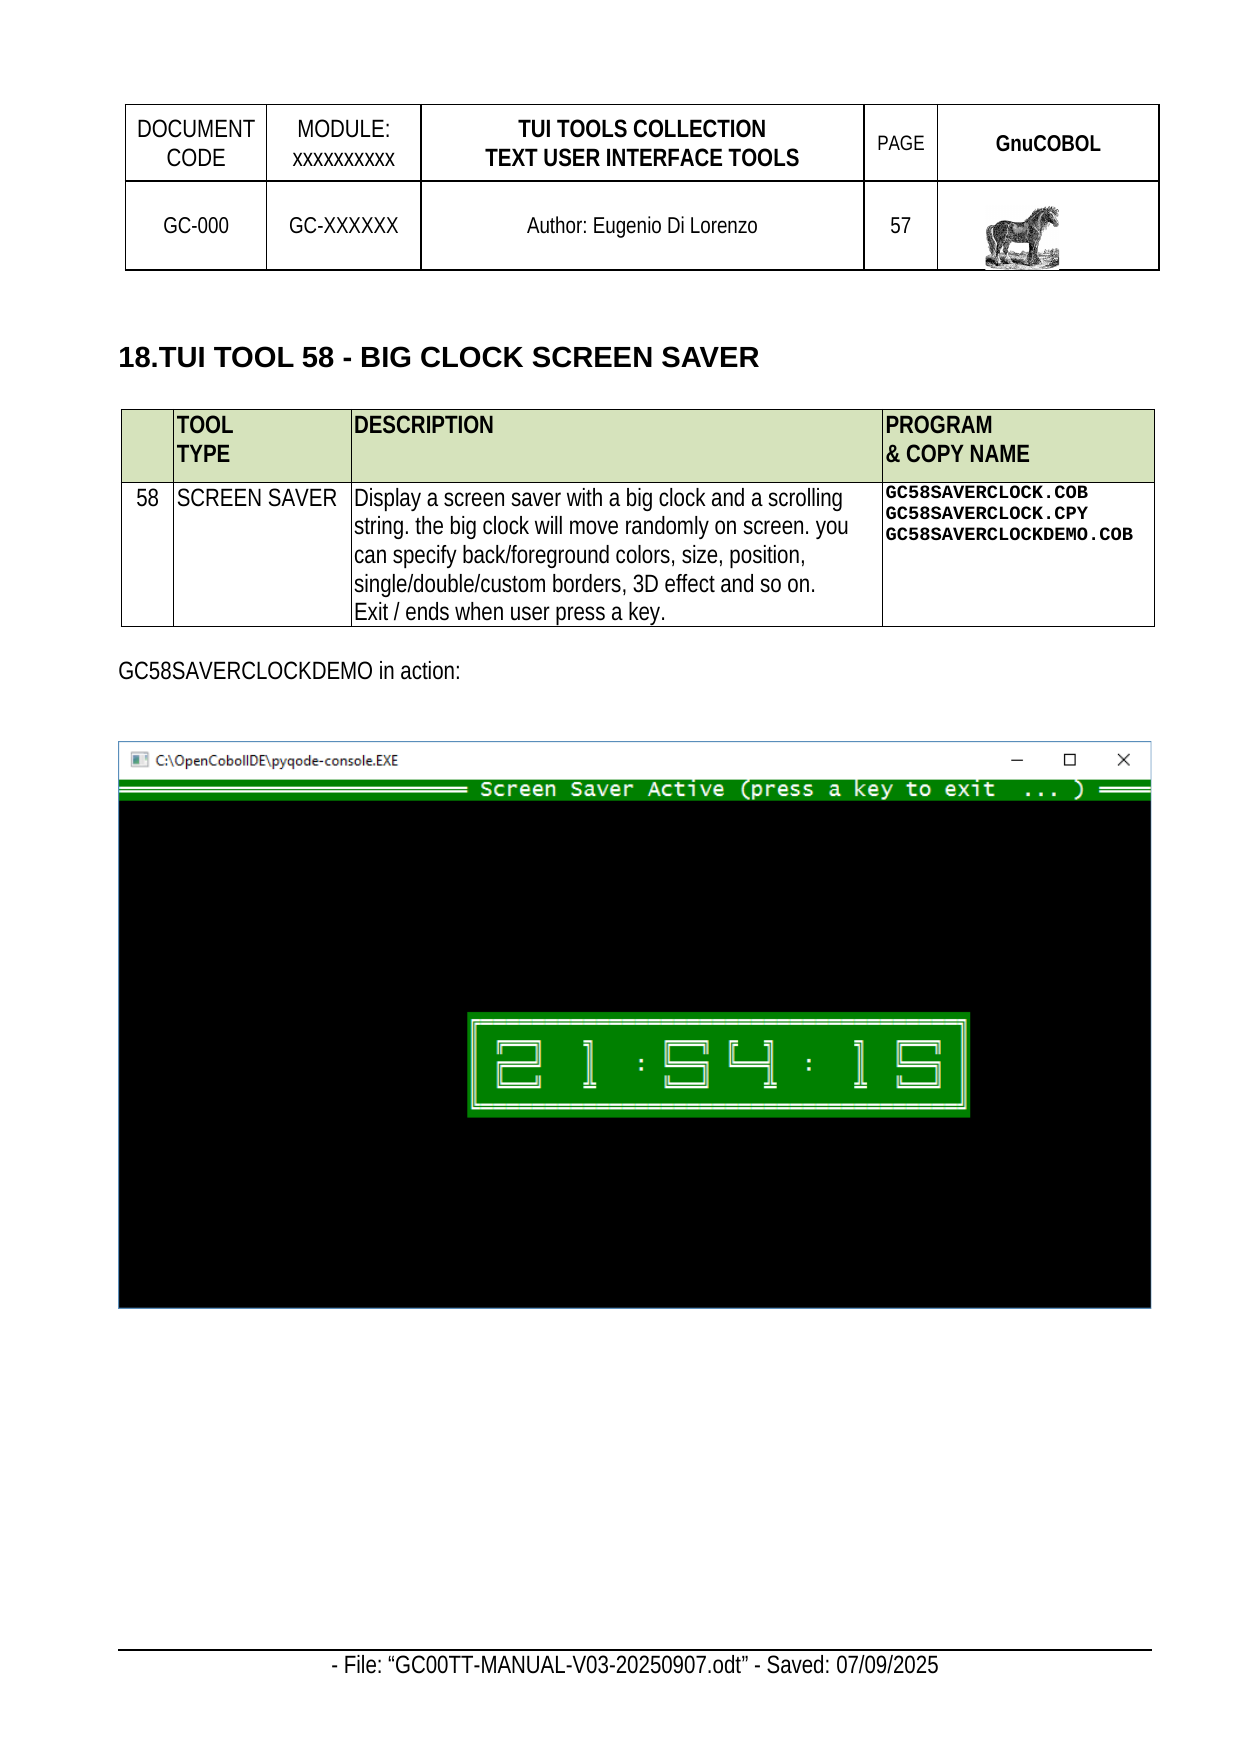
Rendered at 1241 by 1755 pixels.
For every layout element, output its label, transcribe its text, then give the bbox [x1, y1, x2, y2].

table_header [122, 410, 173, 482]
table_cell Display a screen saver with a big clock and a scrolling string. the big clock will move randomly on screen. you can specify back/foreground colors, size, position, single/double/custom borders, 3D effect and so on. Exit / ends when user press a key. [352, 483, 882, 626]
table_cell SCREEN SAVER [174, 483, 351, 626]
table_header PROGRAM & COPY NAME [883, 410, 1154, 482]
subtitle TUI TOOL 58 - BIG CLOCK SCREEN SAVER [118, 341, 1152, 374]
table_cell GC58SAVERCLOCK.COB GC58SAVERCLOCK.CPY GC58SAVERCLOCKDEMO.COB [883, 483, 1154, 626]
table_cell 58 [122, 483, 173, 626]
table_header DESCRIPTION [352, 410, 882, 482]
table_header TOOL TYPE [174, 410, 351, 482]
text GC58SAVERCLOCKDEMO in action: [118, 656, 1152, 684]
